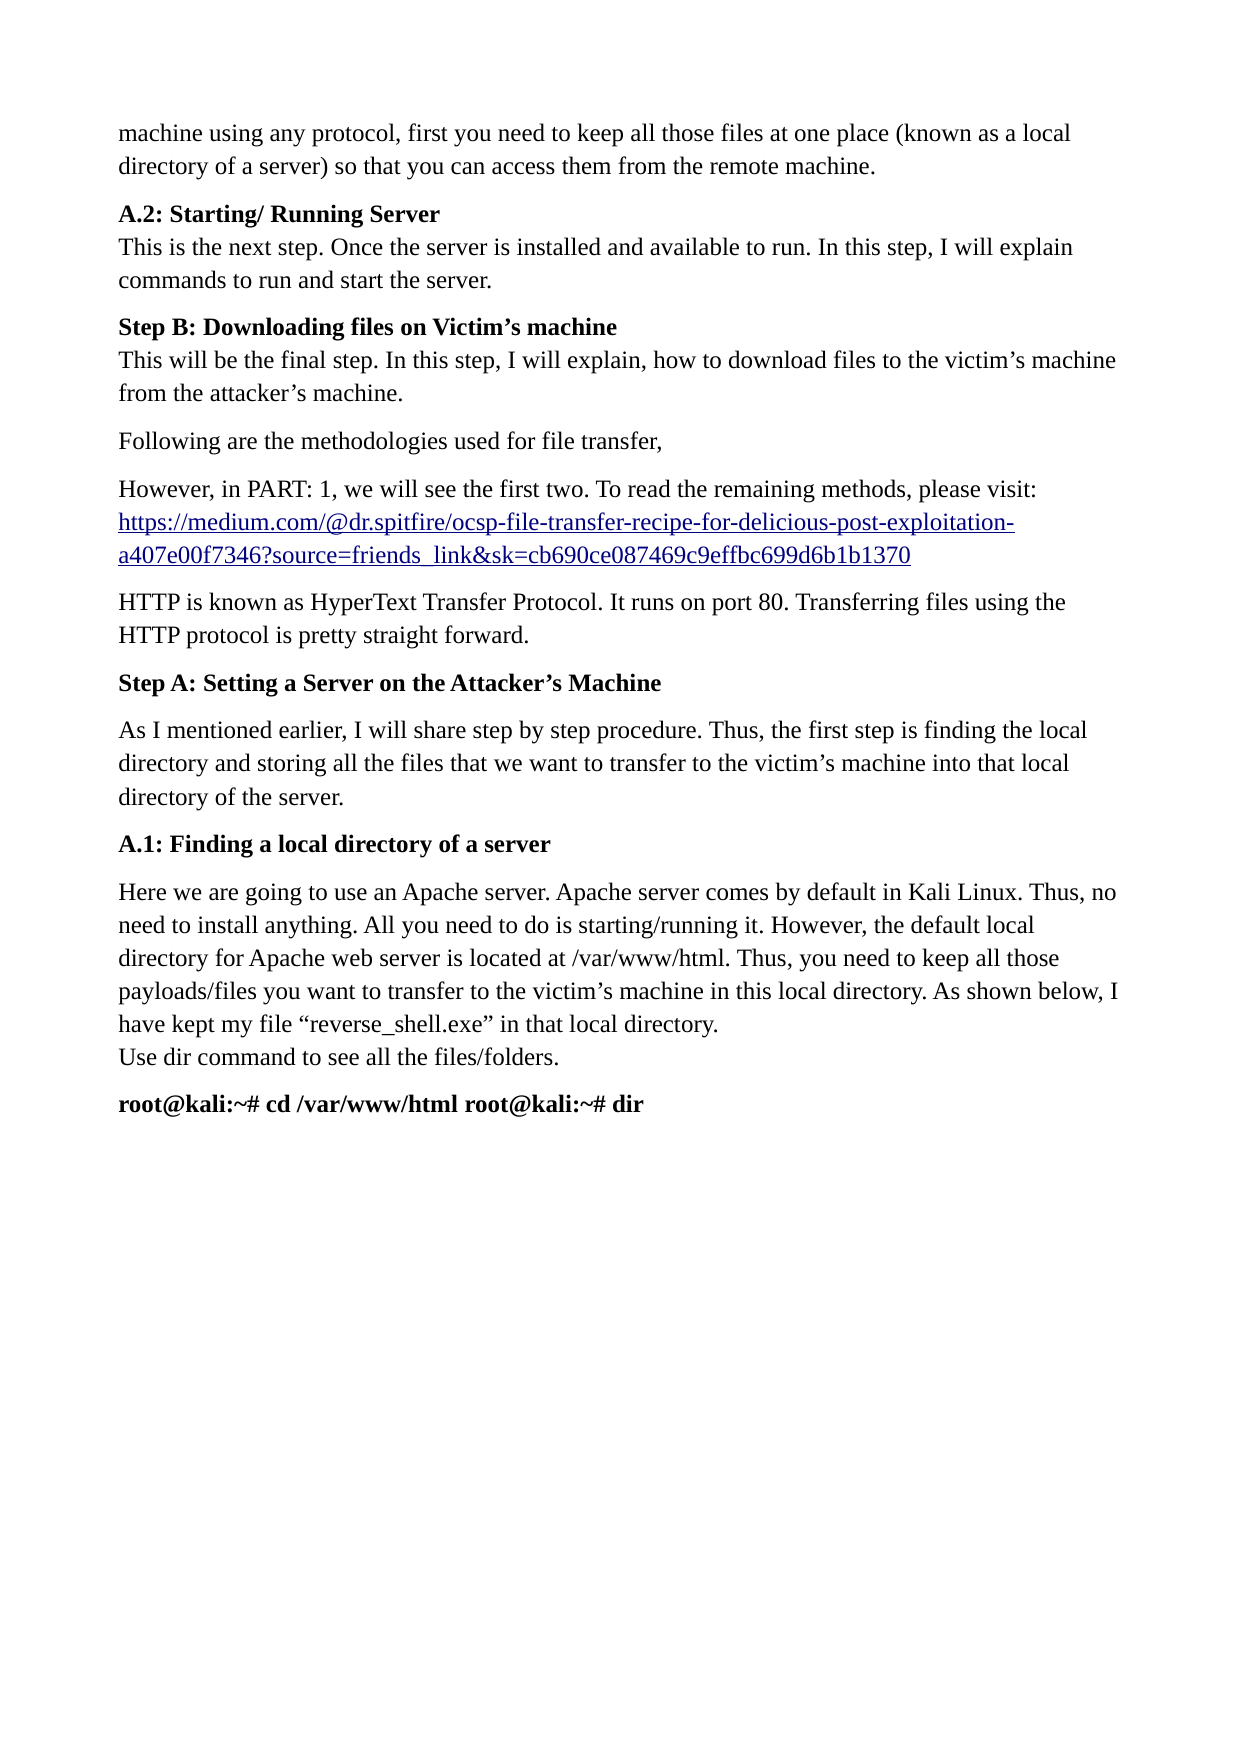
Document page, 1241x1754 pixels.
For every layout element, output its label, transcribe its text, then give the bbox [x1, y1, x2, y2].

text root@kali:~# cd /var/www/html root@kali:~# dir [118, 1089, 1122, 1118]
text machine using any protocol, first you need to keep all those files at one place (known as a local directory of a server) so that you can access them from the remote machine. [118, 118, 1122, 180]
text A.1: Finding a local directory of a server [118, 829, 1122, 858]
text As I mentioned earlier, I will share step by step procedure. Thus, the first step is finding the local directory and storing all the files that we want to transfer to the victim’s machine into that local directory of the server. [118, 716, 1122, 810]
text However, in PART: 1, we will see the first two. To read the remaining methods, please visit: https://medium.com/@dr.spitfire/ocsp-file-transfer-recipe-for-delicious-post-exploitation-a407e00f7346?source=friends_link&sk=cb690ce087469c9effbc699d6b1b1370 [118, 474, 1122, 568]
text Step B: Downloading files on Victim’s machine This will be the final step. In this step, I will explain, how to download files to the victim’s machine from the attacker’s machine. [118, 312, 1122, 407]
text Here we are going to use an Apache server. Apache server comes by default in Kali Linux. Thus, no need to install anything. All you need to do is starting/running it. However, the default local directory for Apache web server is located at /var/www/html. Thus, you need to keep all those payloads/files you want to transfer to the victim’s machine in this local directory. As shown below, I have kept my file “reverse_shell.exe” in that local directory. Use dir command to see all the files/folders. [118, 877, 1122, 1071]
text HTTP is known as HyperText Transfer Protocol. It runs on port 80. Transferring files using the HTTP protocol is pretty straight forward. [118, 587, 1122, 649]
text Following are the methodologies used for file transfer, [118, 426, 1122, 455]
text Step A: Setting a Server on the Attacker’s Machine [118, 668, 1122, 697]
text A.2: Starting/ Running Server This is the next step. Once the server is installed and available to run. In this step, I will explain commands to run and start the server. [118, 199, 1122, 293]
